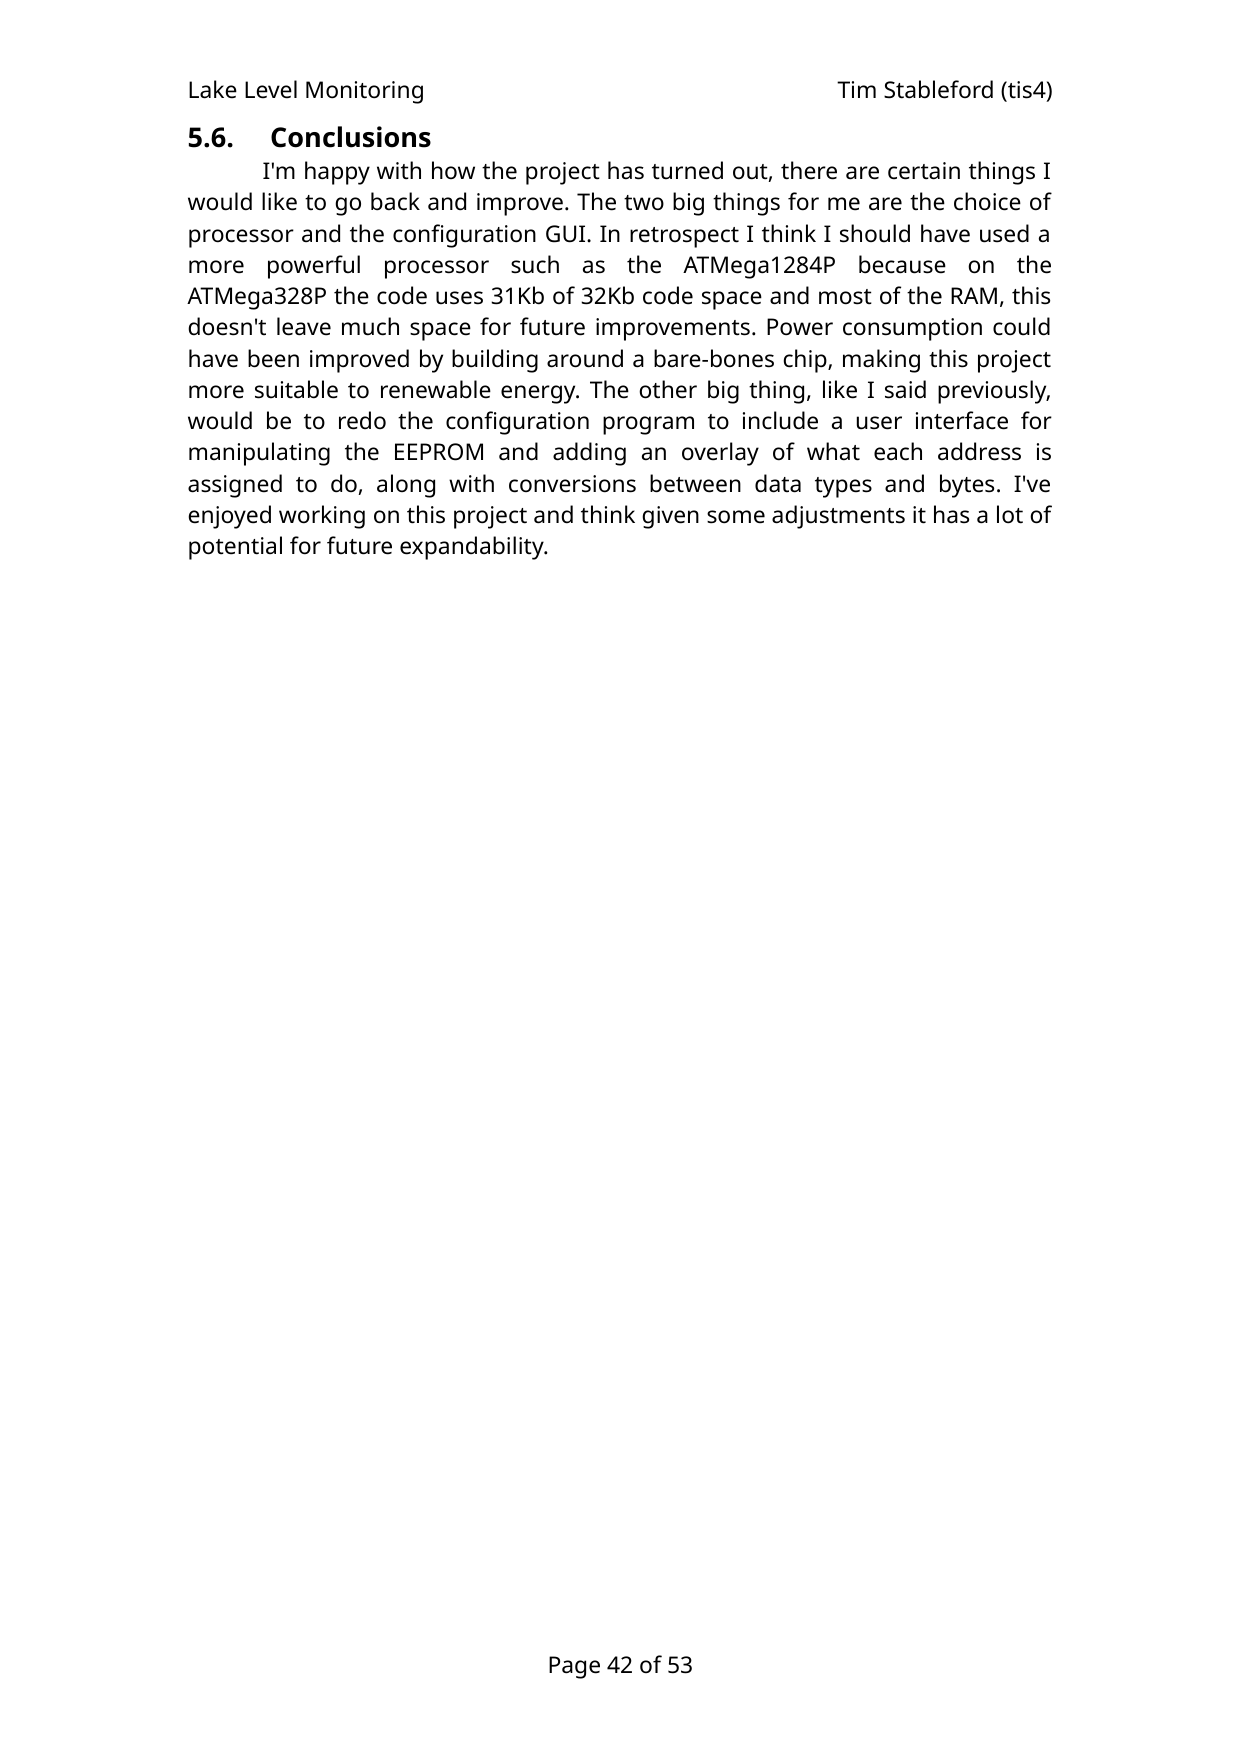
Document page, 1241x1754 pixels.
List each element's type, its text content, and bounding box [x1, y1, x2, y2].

text I'm happy with how the project has turned out, there are certain things I would like to go back and improve. The two big things for me are the choice of processor and the configuration GUI. In retrospect I think I should have used a more powerful processor such as the ATMega1284P because on the ATMega328P the code uses 31Kb of 32Kb code space and most of the RAM, this doesn't leave much space for future improvements. Power consumption could have been improved by building around a bare-bones chip, making this project more suitable to renewable energy. The other big thing, like I said previously, would be to redo the configuration program to include a user interface for manipulating the EEPROM and adding an overlay of what each address is assigned to do, along with conversions between data types and bytes. I've enjoyed working on this project and think given some adjustments it has a lot of potential for future expandability. [187, 155, 1053, 561]
subtitle Conclusions [187, 118, 1053, 155]
